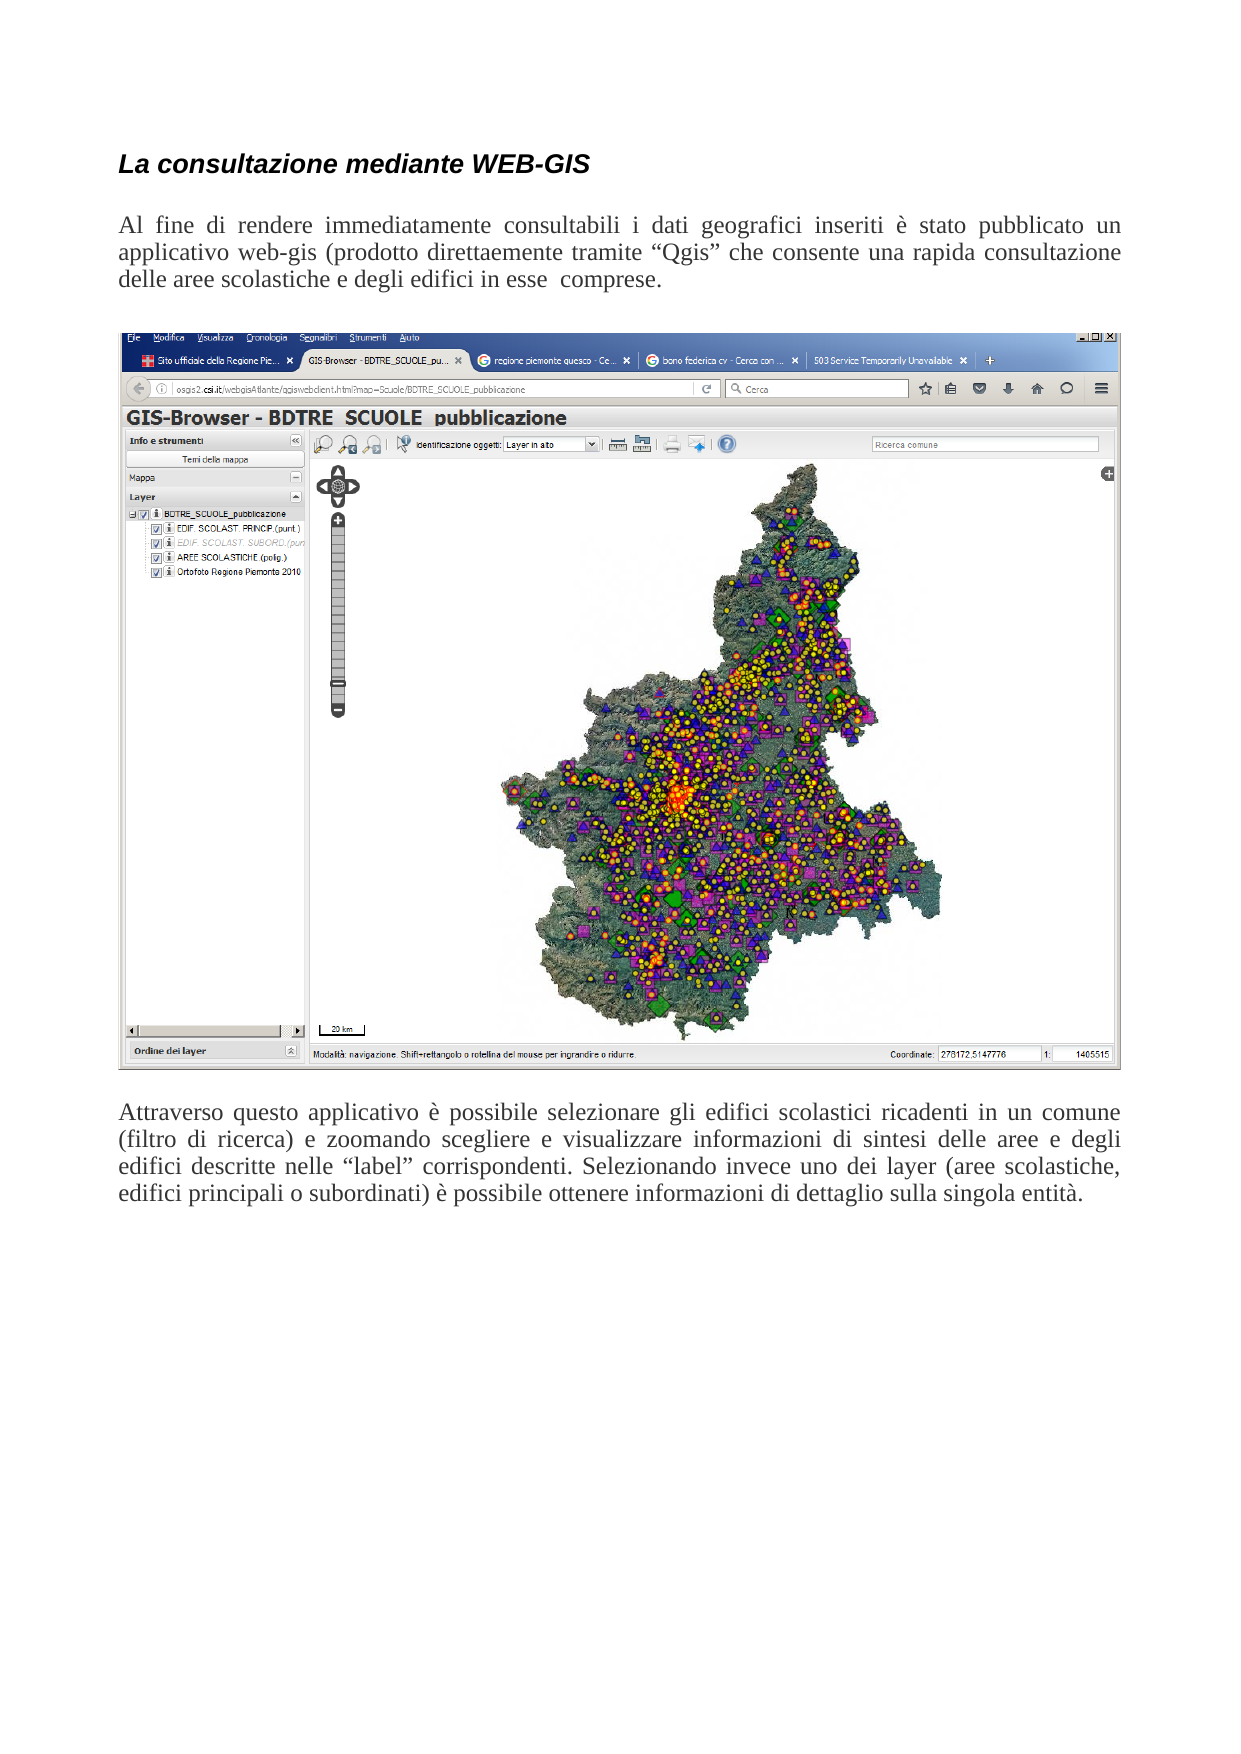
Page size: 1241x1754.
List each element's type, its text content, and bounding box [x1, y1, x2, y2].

subtitle La consultazione mediante WEB-GIS [118, 148, 1122, 179]
text Attraverso questo applicativo è possibile selezionare gli edifici scolastici ricadenti in un comune (filtro di ricerca) e zoomando scegliere e visualizzare informazioni di sintesi delle aree e degli edifici descritte nelle “label” corrispondenti. Selezionando invece uno dei layer (aree scolastiche, edifici principali o subordinati) è possibile ottenere informazioni di dettaglio sulla singola entità. [118, 1098, 1122, 1207]
text Al fine di rendere immediatamente consultabili i dati geografici inseriti è stato pubblicato un applicativo web-gis (prodotto direttaemente tramite “Qgis” che consente una rapida consultazione delle aree scolastiche e degli edifici in esse comprese. [118, 211, 1122, 293]
picture [118, 333, 1121, 1070]
